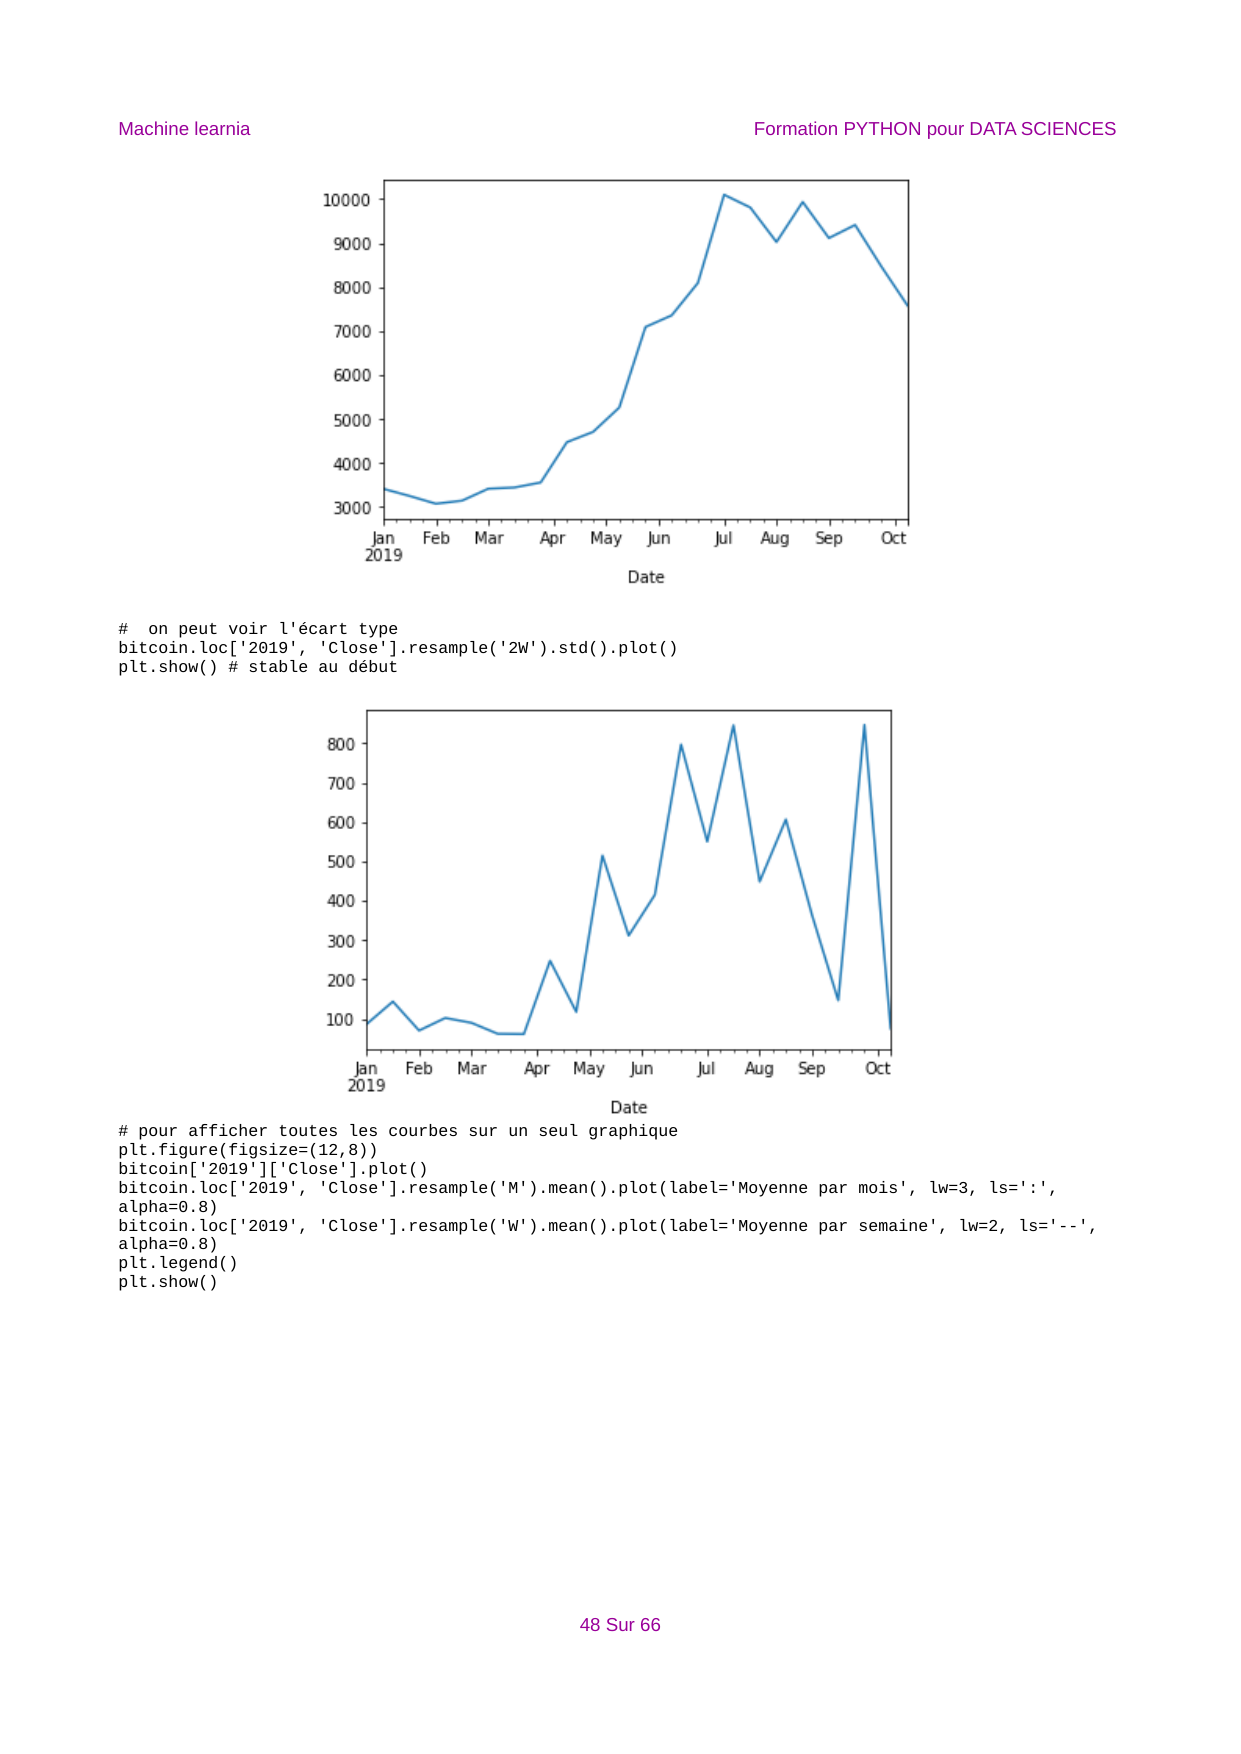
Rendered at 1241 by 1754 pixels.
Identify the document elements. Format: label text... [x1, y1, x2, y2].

text bitcoin.loc['2019', 'Close'].resample('2W').std().plot() [118, 640, 1122, 658]
text plt.legend() [118, 1255, 1122, 1274]
text # on peut voir l'écart type [118, 621, 1122, 640]
picture [307, 696, 933, 1123]
text plt.show() # stable au début [118, 658, 1122, 677]
text bitcoin.loc['2019', 'Close'].resample('M').mean().plot(label='Moyenne par mois', lw=3, ls=':', alpha=0.8) [118, 1179, 1122, 1217]
text plt.show() [118, 1274, 1122, 1292]
text plt.figure(figsize=(12,8)) [118, 1142, 1122, 1161]
text bitcoin['2019']['Close'].plot() [118, 1161, 1122, 1179]
text bitcoin.loc['2019', 'Close'].resample('W').mean().plot(label='Moyenne par semaine', lw=2, ls='--', alpha=0.8) [118, 1217, 1122, 1255]
picture [296, 169, 944, 602]
text # pour afficher toutes les courbes sur un seul graphique [118, 1096, 1122, 1142]
